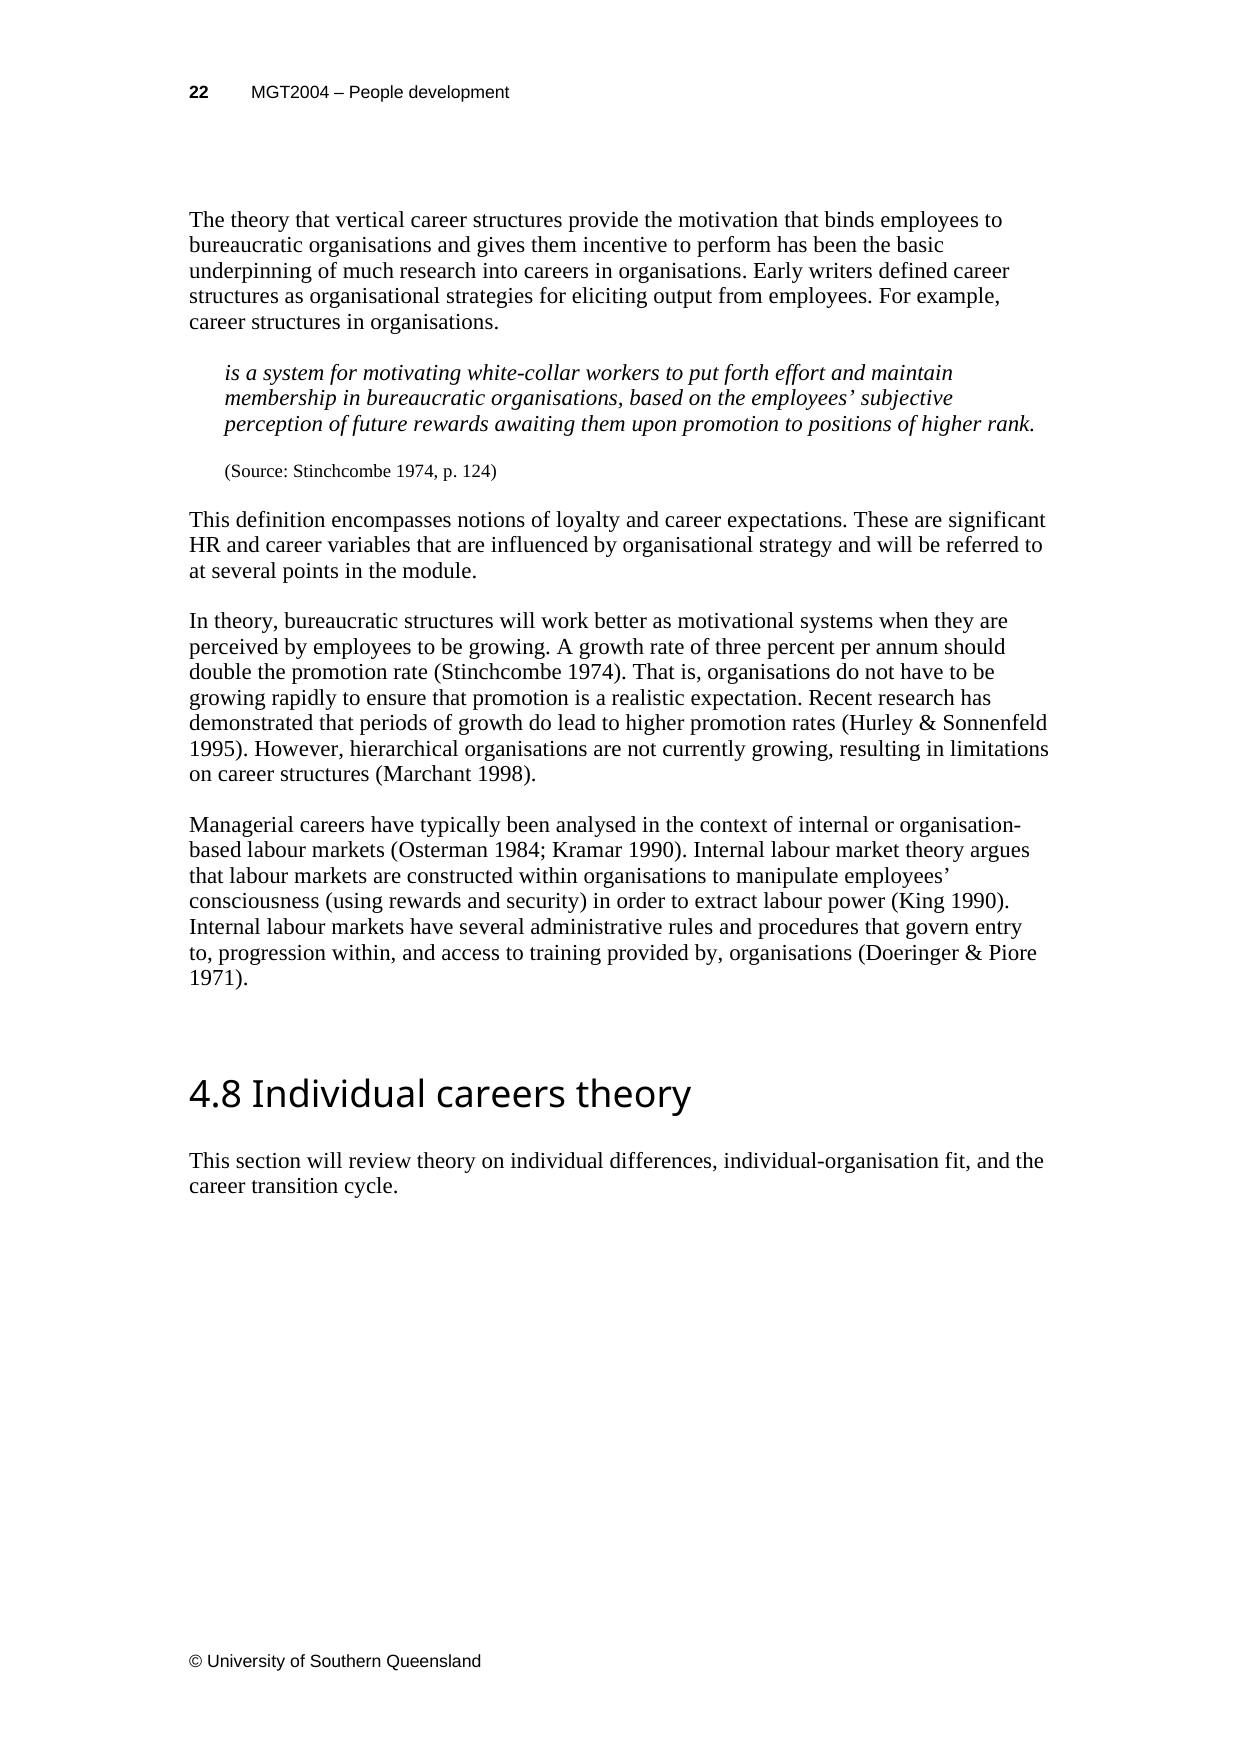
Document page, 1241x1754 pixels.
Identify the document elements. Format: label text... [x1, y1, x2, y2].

text The theory that vertical career structures provide the motivation that binds employees to bureaucratic organisations and gives them incentive to perform has been the basic underpinning of much research into careers in organisations. Early writers defined career structures as organisational strategies for eliciting output from employees. For example, career structures in organisations. [189, 207, 1051, 334]
text Managerial careers have typically been analysed in the context of internal or organisation-based labour markets (Osterman 1984; Kramar 1990). Internal labour market theory argues that labour markets are constructed within organisations to manipulate employees’ consciousness (using rewards and security) in order to extract labour power (King 1990). Internal labour markets have several administrative rules and procedures that govern entry to, progression within, and access to training provided by, organisations (Doeringer & Piore 1971). [189, 812, 1051, 991]
text (Source: Stinchcombe 1974, p. 124) [224, 461, 1051, 482]
text This section will review theory on individual differences, individual-organisation fit, and the career transition cycle. [189, 1148, 1051, 1199]
subtitle Individual careers theory [189, 1067, 1051, 1118]
text This definition encompasses notions of loyalty and career expectations. These are significant HR and career variables that are influenced by organisational strategy and will be referred to at several points in the module. [189, 507, 1051, 583]
text is a system for motivating white-collar workers to put forth effort and maintain membership in bureaucratic organisations, based on the employees’ subjective perception of future rewards awaiting them upon promotion to positions of higher rank. [224, 359, 1051, 436]
text In theory, bureaucratic structures will work better as motivational systems when they are perceived by employees to be growing. A growth rate of three percent per annum should double the promotion rate (Stinchcombe 1974). That is, organisations do not have to be growing rapidly to ensure that promotion is a realistic expectation. Recent research has demonstrated that periods of growth do lead to higher promotion rates (Hurley & Sonnenfeld 1995). However, hierarchical organisations are not currently growing, resulting in limitations on career structures (Marchant 1998). [189, 608, 1051, 787]
